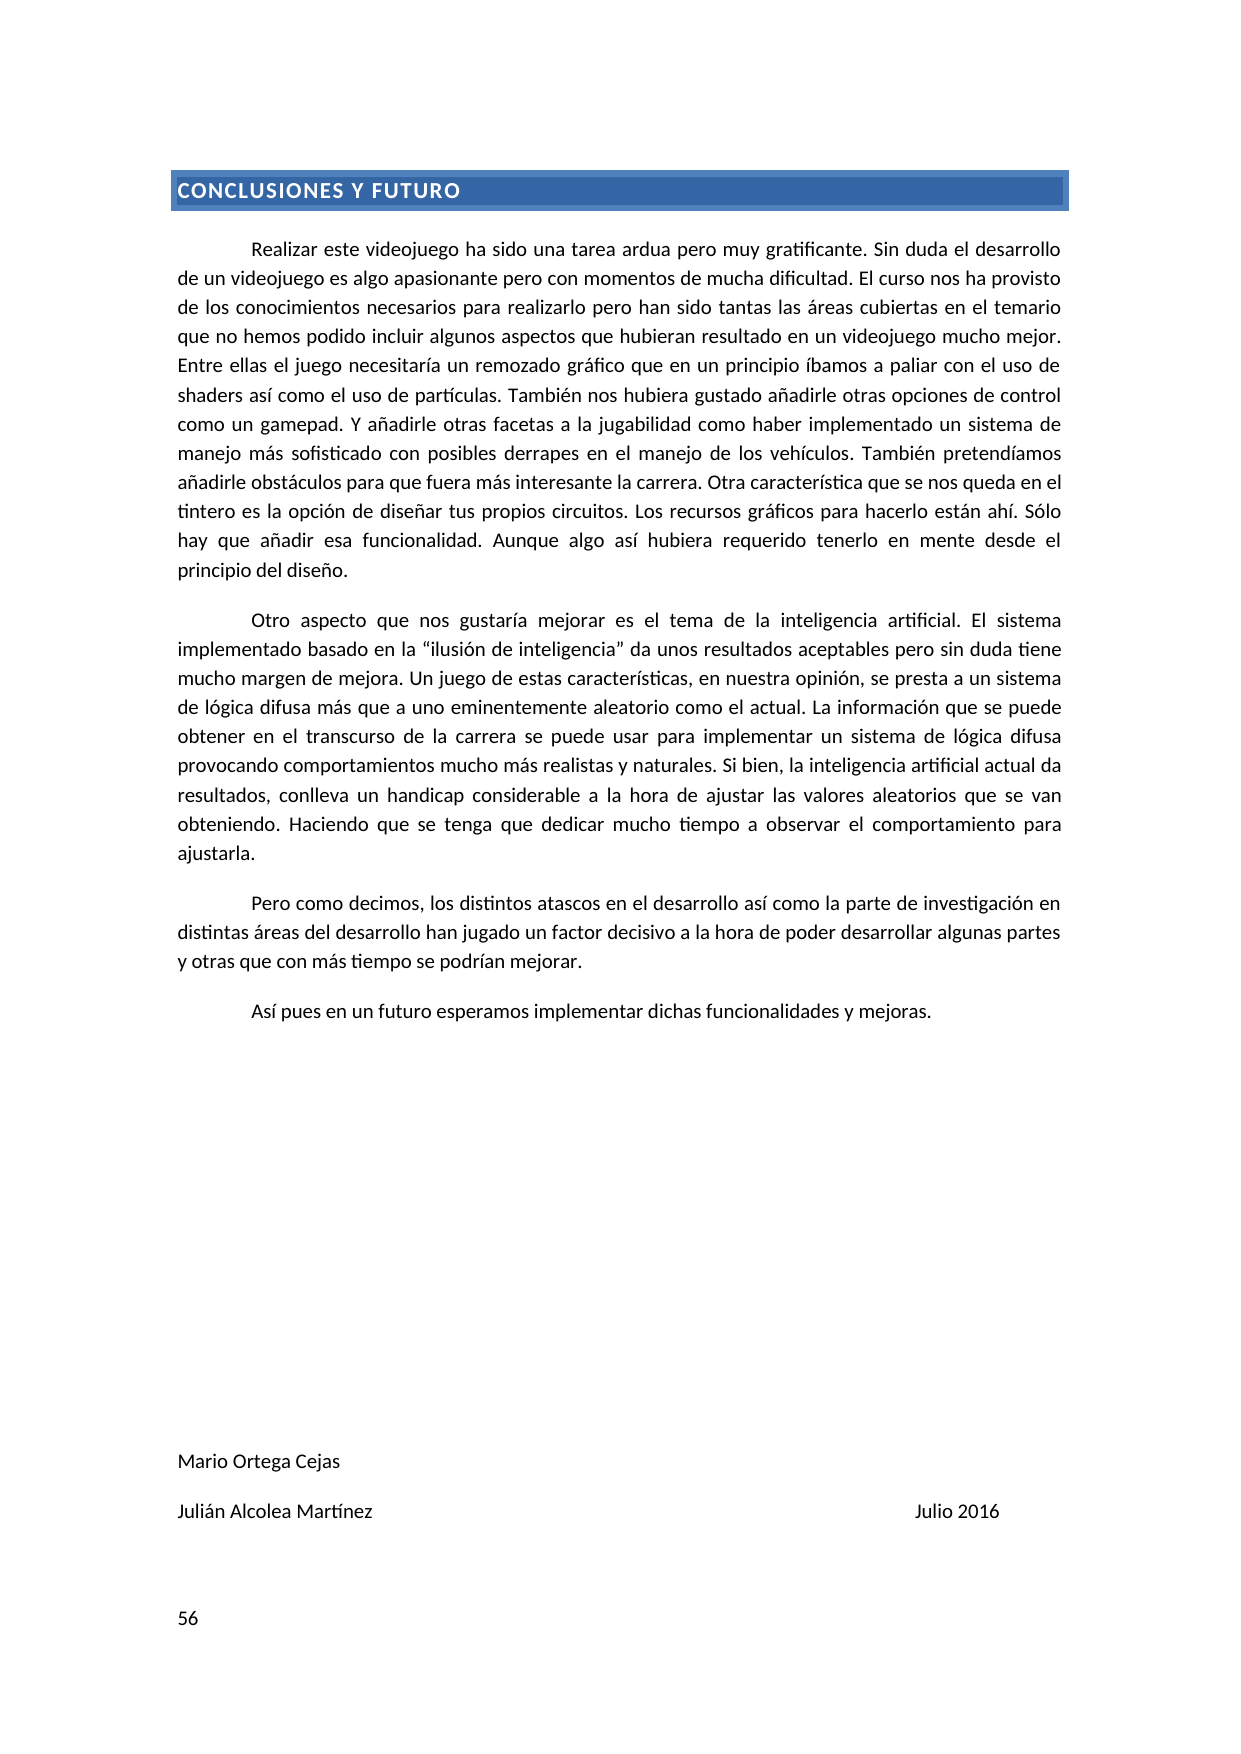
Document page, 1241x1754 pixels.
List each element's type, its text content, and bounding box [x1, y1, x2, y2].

text Mario Ortega Cejas [177, 1448, 1063, 1474]
text Así pues en un futuro esperamos implementar dichas funcionalidades y mejoras. [177, 998, 1063, 1024]
text Pero como decimos, los distintos atascos en el desarrollo así como la parte de investigación en distintas áreas del desarrollo han jugado un factor decisivo a la hora de poder desarrollar algunas partes y otras que con más tiempo se podrían mejorar. [177, 890, 1063, 974]
text Realizar este videojuego ha sido una tarea ardua pero muy gratificante. Sin duda el desarrollo de un videojuego es algo apasionante pero con momentos de mucha dificultad. El curso nos ha provisto de los conocimientos necesarios para realizarlo pero han sido tantas las áreas cubiertas en el temario que no hemos podido incluir algunos aspectos que hubieran resultado en un videojuego mucho mejor. Entre ellas el juego necesitaría un remozado gráfico que en un principio íbamos a paliar con el uso de shaders así como el uso de partículas. También nos hubiera gustado añadirle otras opciones de control como un gamepad. Y añadirle otras facetas a la jugabilidad como haber implementado un sistema de manejo más sofisticado con posibles derrapes en el manejo de los vehículos. También pretendíamos añadirle obstáculos para que fuera más interesante la carrera. Otra característica que se nos queda en el tintero es la opción de diseñar tus propios circuitos. Los recursos gráficos para hacerlo están ahí. Sólo hay que añadir esa funcionalidad. Aunque algo así hubiera requerido tenerlo en mente desde el principio del diseño. [177, 236, 1063, 582]
text Otro aspecto que nos gustaría mejorar es el tema de la inteligencia artificial. El sistema implementado basado en la “ilusión de inteligencia” da unos resultados aceptables pero sin duda tiene mucho margen de mejora. Un juego de estas características, en nuestra opinión, se presta a un sistema de lógica difusa más que a uno eminentemente aleatorio como el actual. La información que se puede obtener en el transcurso de la carrera se puede usar para implementar un sistema de lógica difusa provocando comportamientos mucho más realistas y naturales. Si bien, la inteligencia artificial actual da resultados, conlleva un handicap considerable a la hora de ajustar las valores aleatorios que se van obteniendo. Haciendo que se tenga que dedicar mucho tiempo a observar el comportamiento para ajustarla. [177, 607, 1063, 866]
text Julián Alcolea Martínez Julio 2016 [177, 1498, 1063, 1524]
subtitle conclusiones y futuro [177, 177, 1063, 205]
